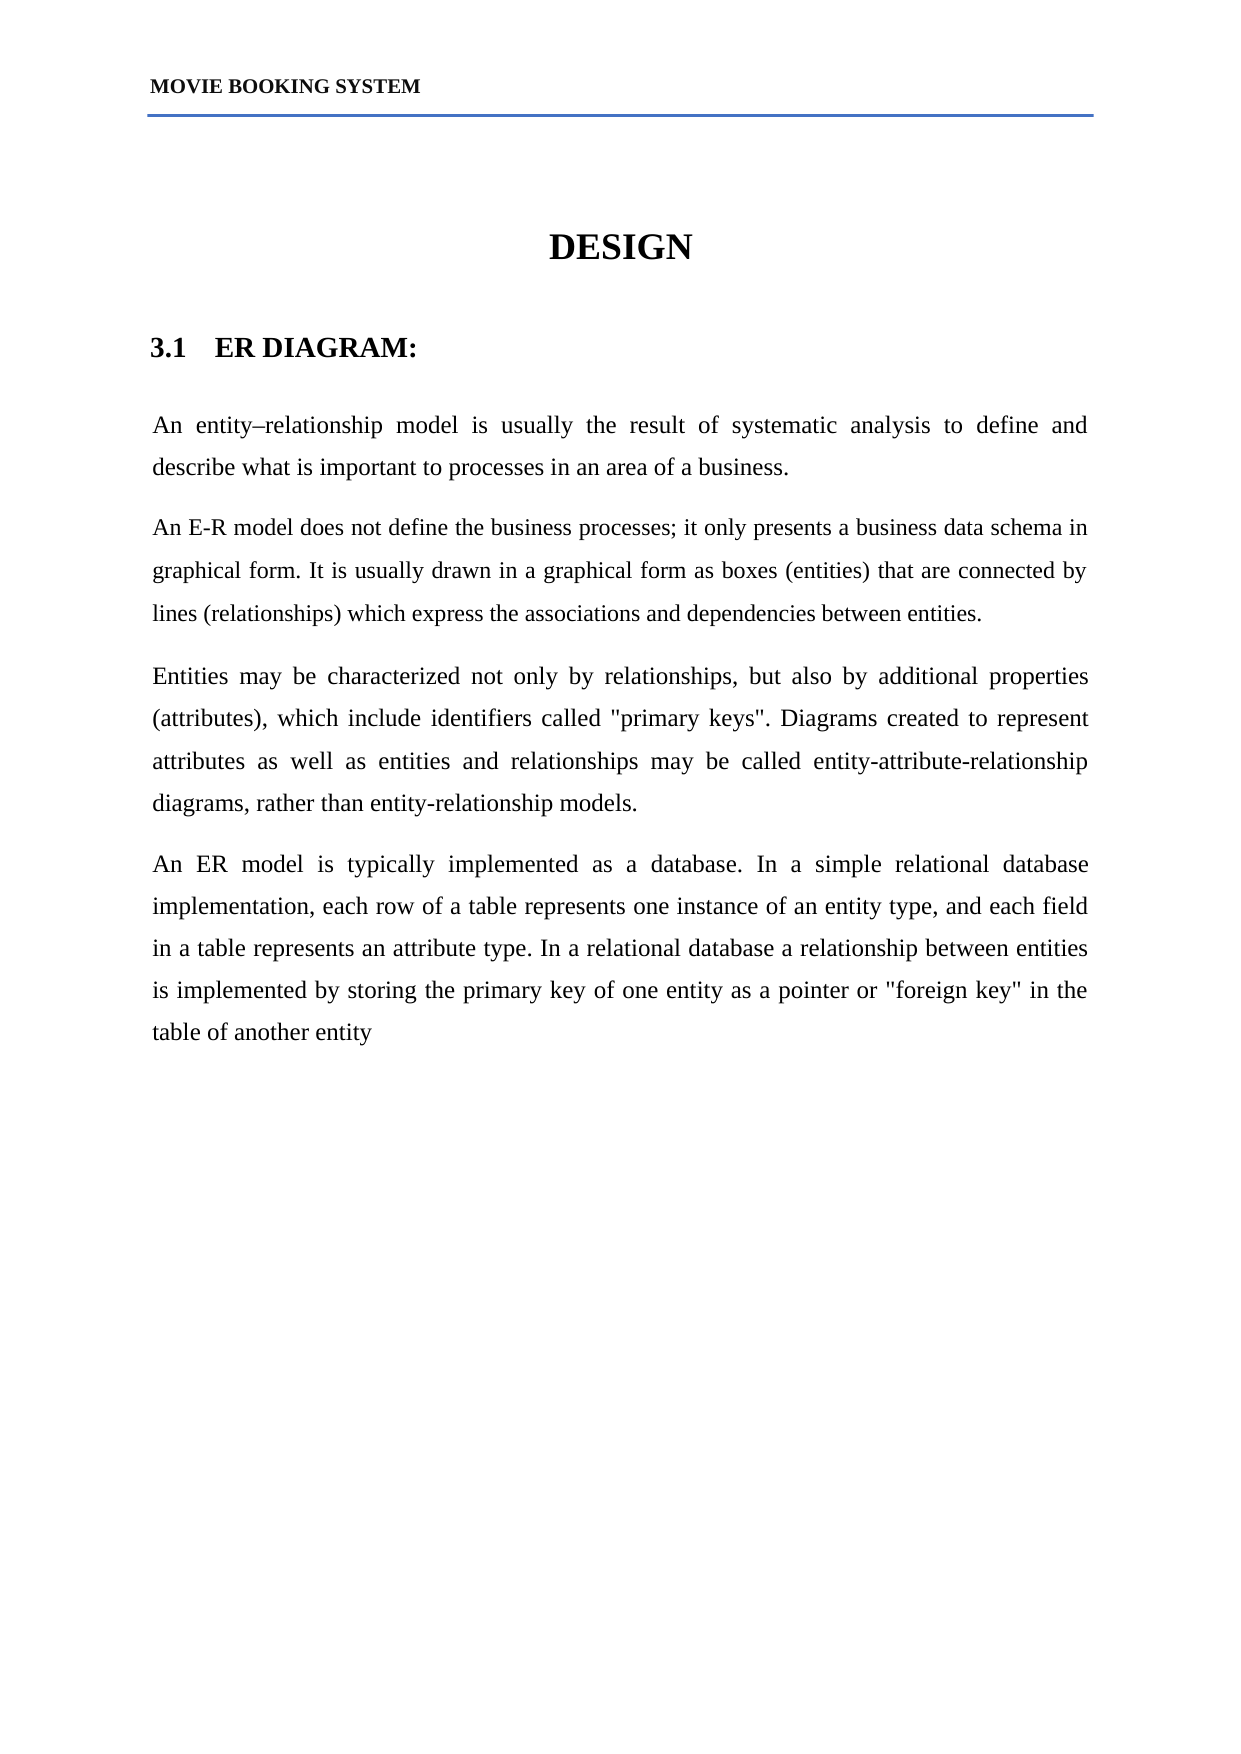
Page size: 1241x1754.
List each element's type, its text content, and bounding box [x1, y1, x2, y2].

text 3.1 ER DIAGRAM: [150, 330, 1090, 363]
text An entity–relationship model is usually the result of systematic analysis to define and describe what is important to processes in an area of a business. [152, 410, 1089, 480]
text Entities may be characterized not only by relationships, but also by additional properties (attributes), which include identifiers called "primary keys". Diagrams created to represent attributes as well as entities and relationships may be called entity-attribute-relationship diagrams, rather than entity-relationship models. [152, 661, 1089, 817]
text DESIGN [150, 224, 1092, 267]
text An E-R model does not define the business processes; it only presents a business data schema in graphical form. It is usually drawn in a graphical form as boxes (entities) that are connected by lines (relationships) which express the associations and dependencies between entities. [152, 513, 1089, 627]
text An ER model is typically implemented as a database. In a simple relational database implementation, each row of a table represents one instance of an entity type, and each field in a table represents an attribute type. In a relational database a relationship between entities is implemented by storing the primary key of one entity as a pointer or "foreign key" in the table of another entity [152, 849, 1089, 1046]
